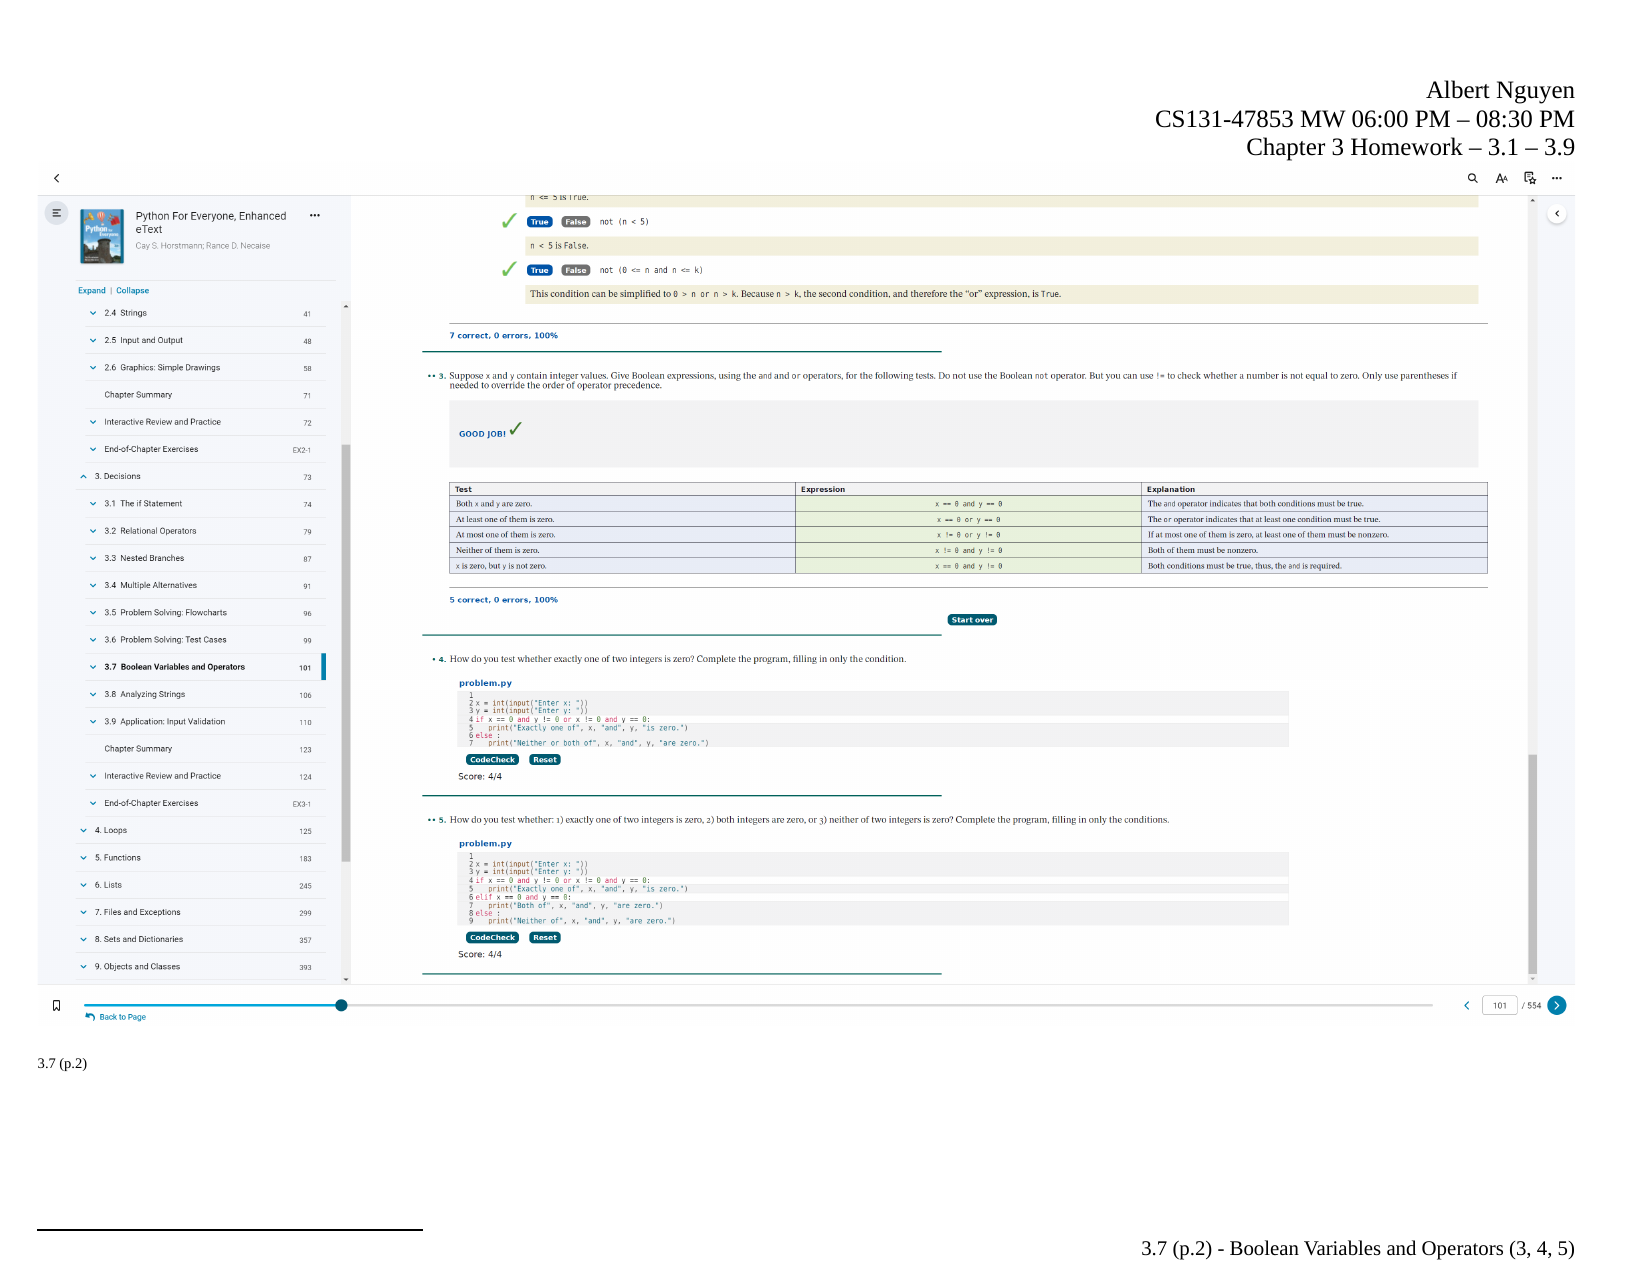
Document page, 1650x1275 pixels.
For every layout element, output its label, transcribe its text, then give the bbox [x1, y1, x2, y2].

text - Boolean Variables and Operators (3, 4, 5) [37, 1236, 1575, 1260]
picture [37, 161, 1575, 1026]
